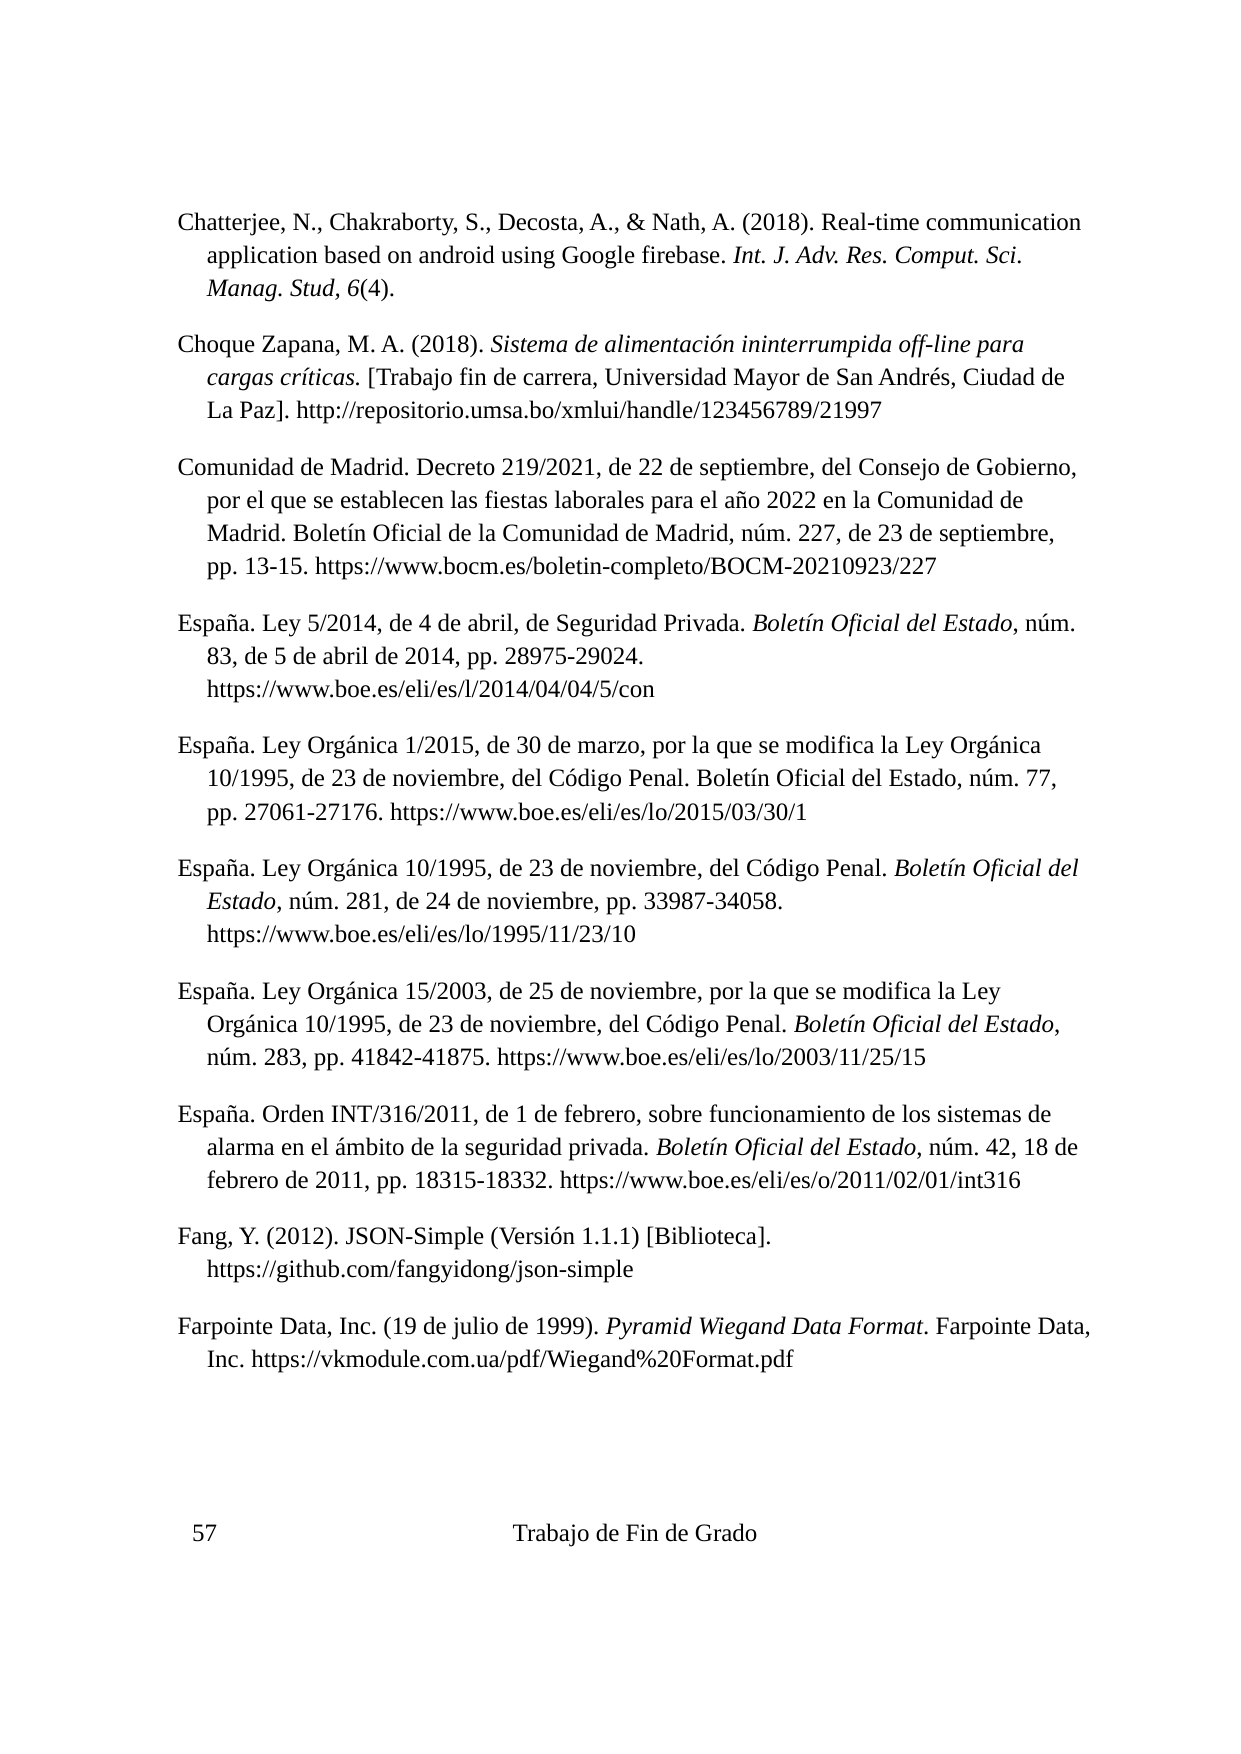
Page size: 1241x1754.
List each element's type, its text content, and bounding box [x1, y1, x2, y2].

text España. Ley Orgánica 10/1995, de 23 de noviembre, del Código Penal. Boletín Oficial del Estado, núm. 281, de 24 de noviembre, pp. 33987-34058. https://www.boe.es/eli/es/lo/1995/11/23/10 [177, 853, 1092, 948]
text Farpointe Data, Inc. (19 de julio de 1999). Pyramid Wiegand Data Format. Farpointe Data, Inc. https://vkmodule.com.ua/pdf/Wiegand%20Format.pdf [177, 1311, 1092, 1373]
text Comunidad de Madrid. Decreto 219/2021, de 22 de septiembre, del Consejo de Gobierno, por el que se establecen las fiestas laborales para el año 2022 en la Comunidad de Madrid. Boletín Oficial de la Comunidad de Madrid, núm. 227, de 23 de septiembre, pp. 13-15. https://www.bocm.es/boletin-completo/BOCM-20210923/227 [177, 452, 1092, 580]
text España. Ley Orgánica 1/2015, de 30 de marzo, por la que se modifica la Ley Orgánica 10/1995, de 23 de noviembre, del Código Penal. Boletín Oficial del Estado, núm. 77, pp. 27061-27176. https://www.boe.es/eli/es/lo/2015/03/30/1 [177, 731, 1092, 825]
text España. Orden INT/316/2011, de 1 de febrero, sobre funcionamiento de los sistemas de alarma en el ámbito de la seguridad privada. Boletín Oficial del Estado, núm. 42, 18 de febrero de 2011, pp. 18315-18332. https://www.boe.es/eli/es/o/2011/02/01/int316 [177, 1099, 1092, 1193]
text Choque Zapana, M. A. (2018). Sistema de alimentación ininterrumpida off-line para cargas críticas. [Trabajo fin de carrera, Universidad Mayor de San Andrés, Ciudad de La Paz]. http://repositorio.umsa.bo/xmlui/handle/123456789/21997 [177, 329, 1092, 424]
text España. Ley 5/2014, de 4 de abril, de Seguridad Privada. Boletín Oficial del Estado, núm. 83, de 5 de abril de 2014, pp. 28975-29024. https://www.boe.es/eli/es/l/2014/04/04/5/con [177, 608, 1092, 703]
text España. Ley Orgánica 15/2003, de 25 de noviembre, por la que se modifica la Ley Orgánica 10/1995, de 23 de noviembre, del Código Penal. Boletín Oficial del Estado, núm. 283, pp. 41842-41875. https://www.boe.es/eli/es/lo/2003/11/25/15 [177, 976, 1092, 1071]
text Fang, Y. (2012). JSON-Simple (Versión 1.1.1) [Biblioteca]. https://github.com/fangyidong/json-simple [177, 1221, 1092, 1283]
text Chatterjee, N., Chakraborty, S., Decosta, A., & Nath, A. (2018). Real-time communication application based on android using Google firebase. Int. J. Adv. Res. Comput. Sci. Manag. Stud, 6(4). [177, 207, 1092, 301]
